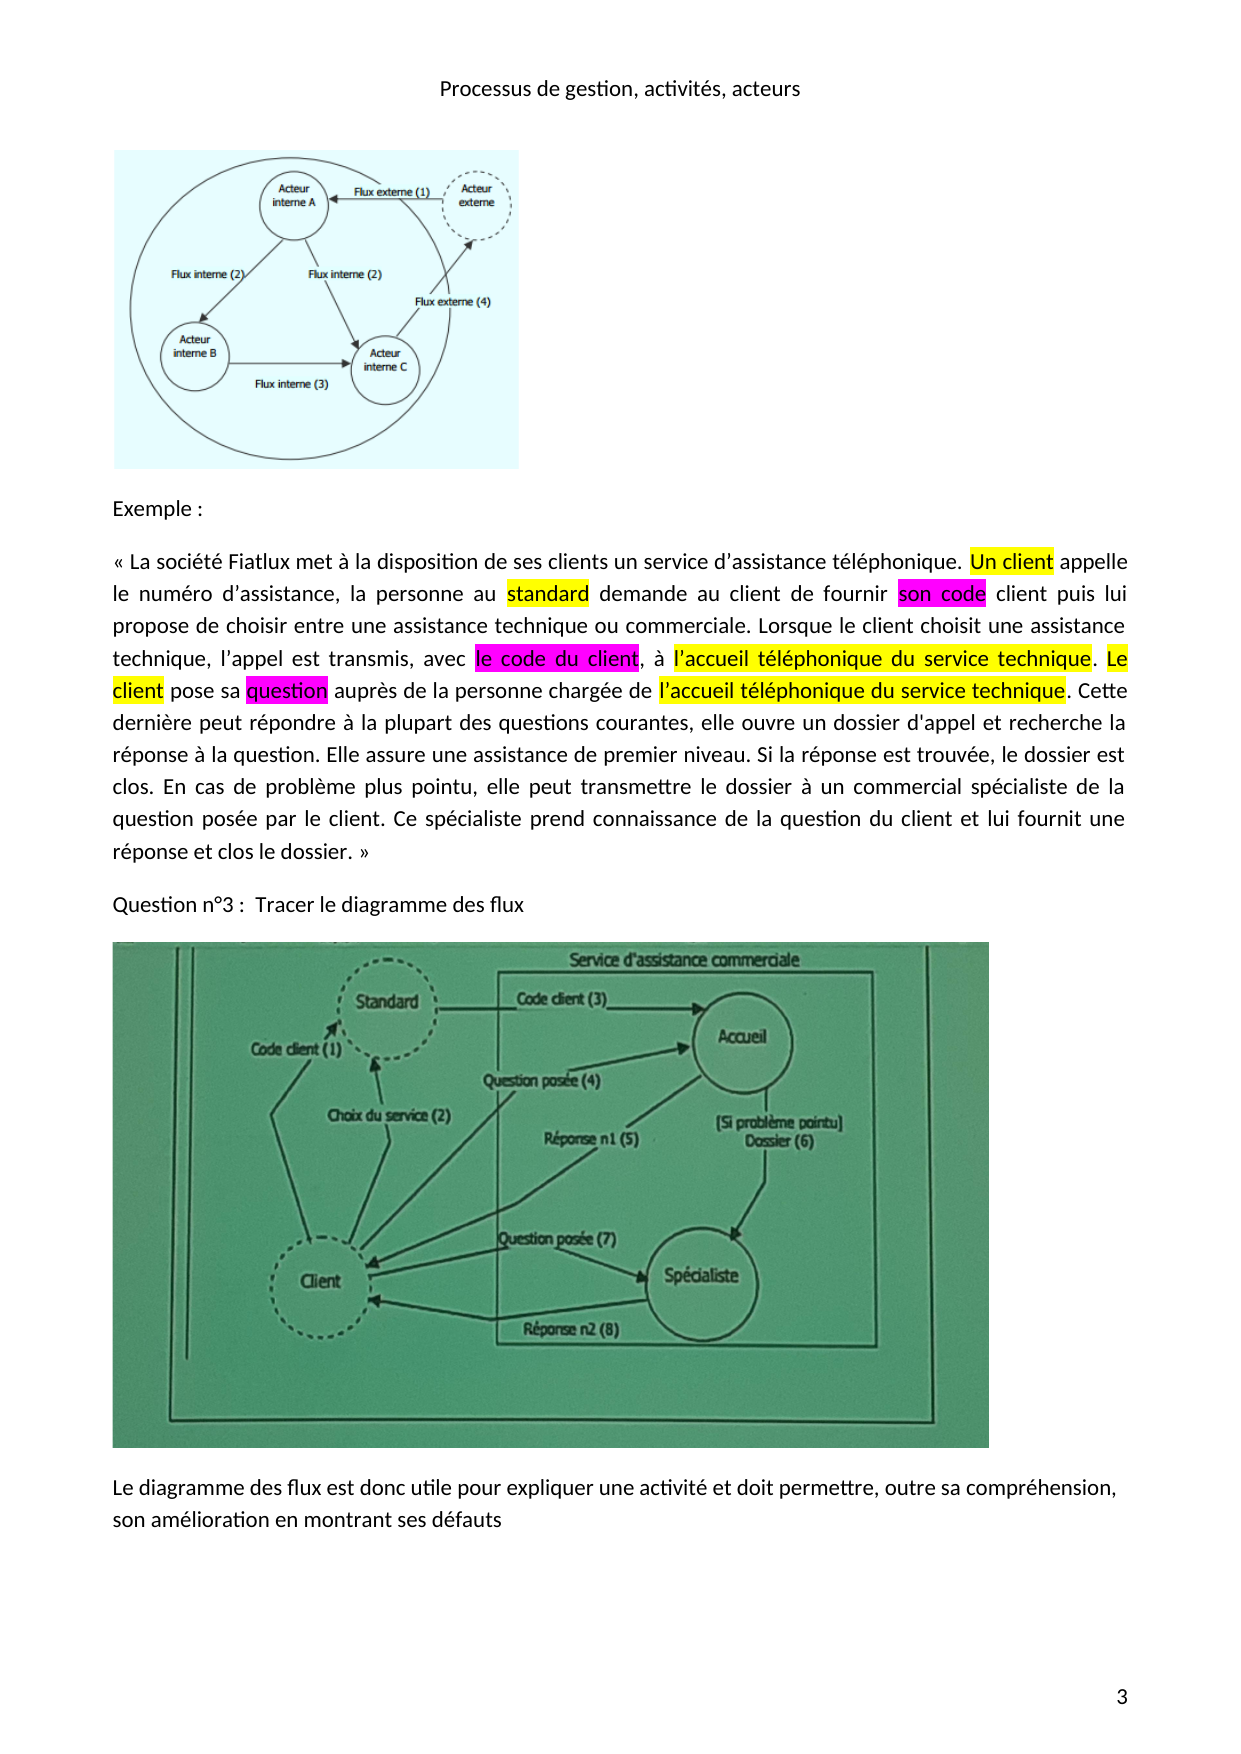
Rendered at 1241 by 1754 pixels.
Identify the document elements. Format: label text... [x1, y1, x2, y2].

picture [112, 942, 989, 1448]
text Question n°3 : Tracer le diagramme des flux [112, 890, 1128, 918]
text « La société Fiatlux met à la disposition de ses clients un service d’assistance téléphonique. Un client appelle le numéro d’assistance, la personne au standard demande au client de fournir son code client puis lui propose de choisir entre une assistance technique ou commerciale. Lorsque le client choisit une assistance technique, l’appel est transmis, avec le code du client, à l’accueil téléphonique du service technique. Le client pose sa question auprès de la personne chargée de l’accueil téléphonique du service technique. Cette dernière peut répondre à la plupart des questions courantes, elle ouvre un dossier d'appel et recherche la réponse à la question. Elle assure une assistance de premier niveau. Si la réponse est trouvée, le dossier est clos. En cas de problème plus pointu, elle peut transmettre le dossier à un commercial spécialiste de la question posée par le client. Ce spécialiste prend connaissance de la question du client et lui fournit une réponse et clos le dossier. » [112, 547, 1128, 865]
text Exemple : [112, 494, 1128, 522]
text Le diagramme des flux est donc utile pour expliquer une activité et doit permettre, outre sa compréhension, son amélioration en montrant ses défauts [112, 1473, 1128, 1533]
picture [112, 150, 520, 469]
